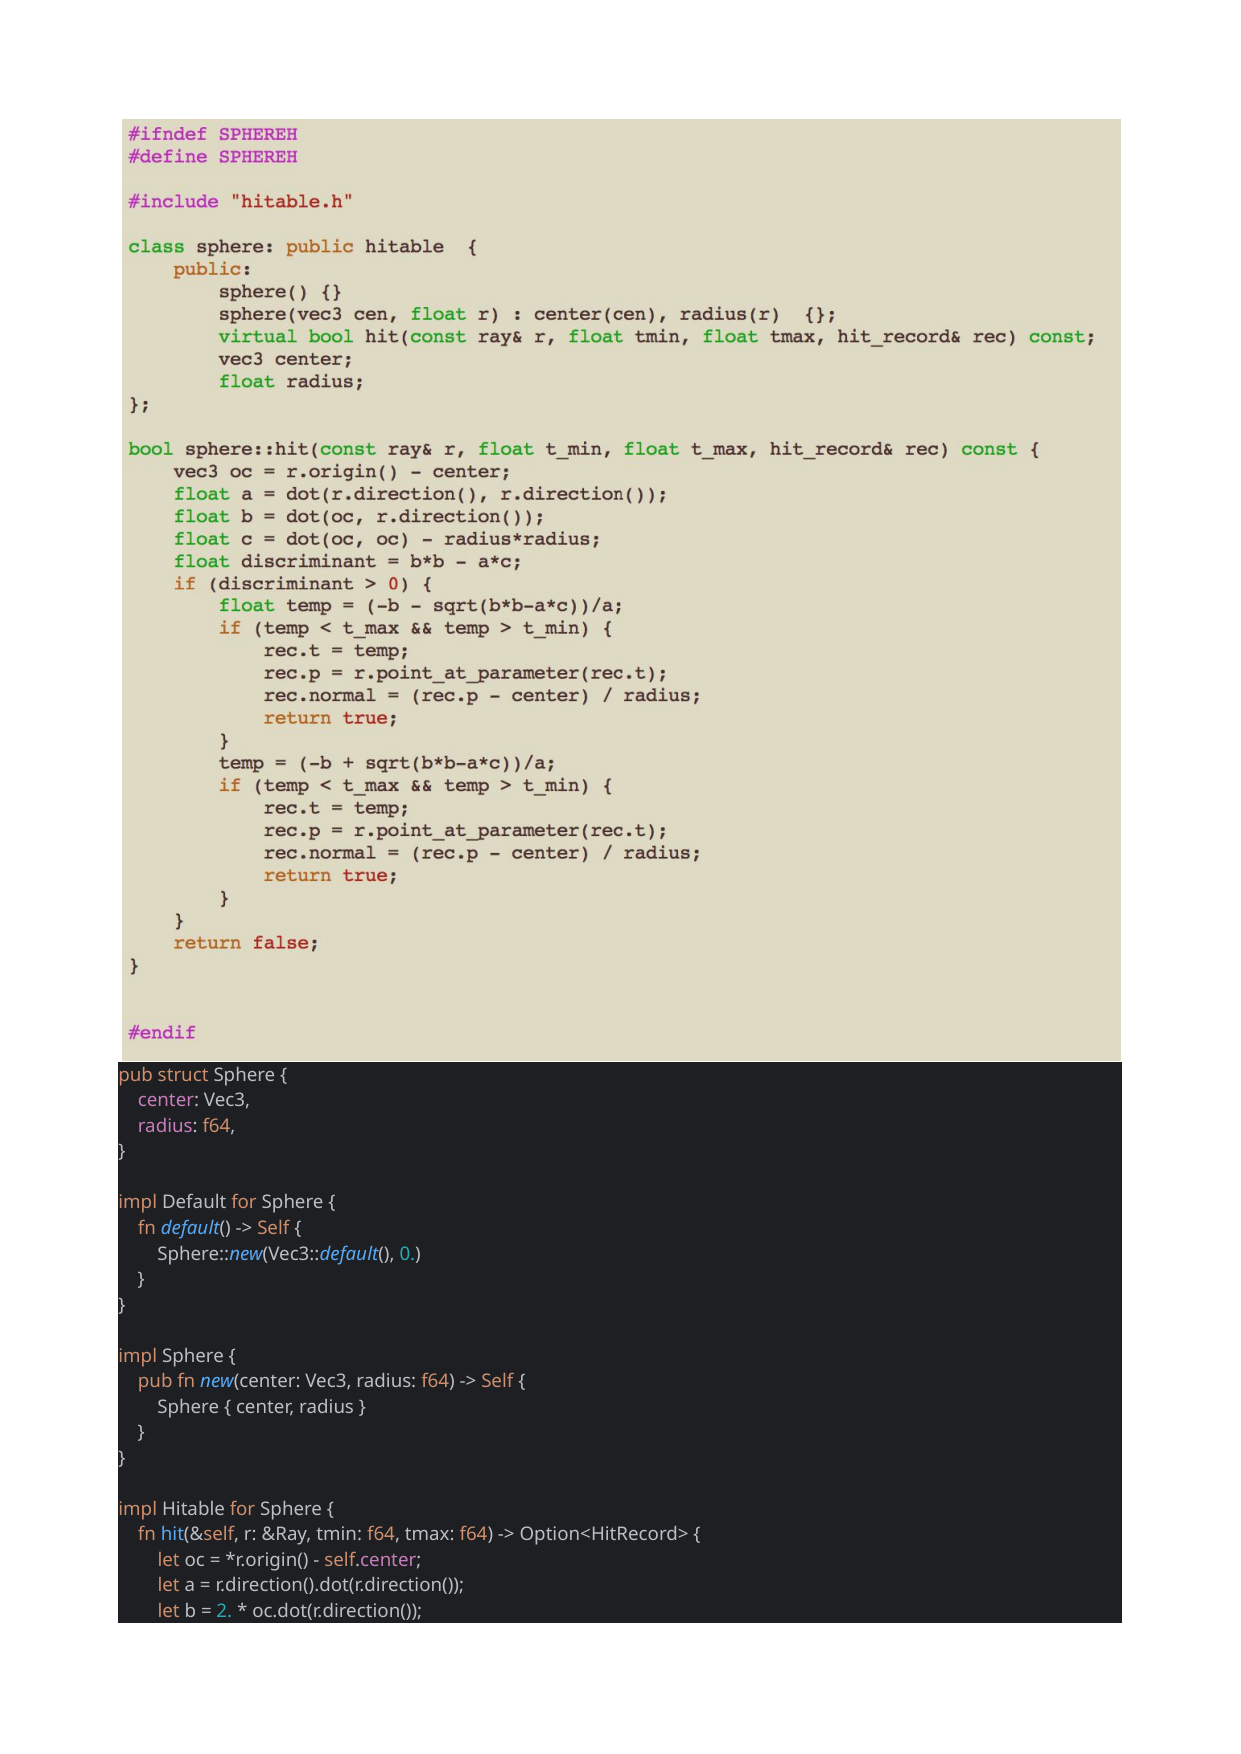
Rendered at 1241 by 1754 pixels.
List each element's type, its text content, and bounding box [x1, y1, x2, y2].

picture [118, 118, 1123, 1062]
text pub struct Sphere { center: Vec3, radius: f64, } impl Default for Sphere { fn default() -> Self { Sphere::new(Vec3::default(), 0.) } } impl Sphere { pub fn new(center: Vec3, radius: f64) -> Self { Sphere { center, radius } } } impl Hitable for Sphere { fn hit(&self, r: &Ray, tmin: f64, tmax: f64) -> Option<HitRecord> { let oc = *r.origin() - self.center; let a = r.direction().dot(r.direction()); let b = 2. * oc.dot(r.direction()); [118, 1062, 1122, 1623]
